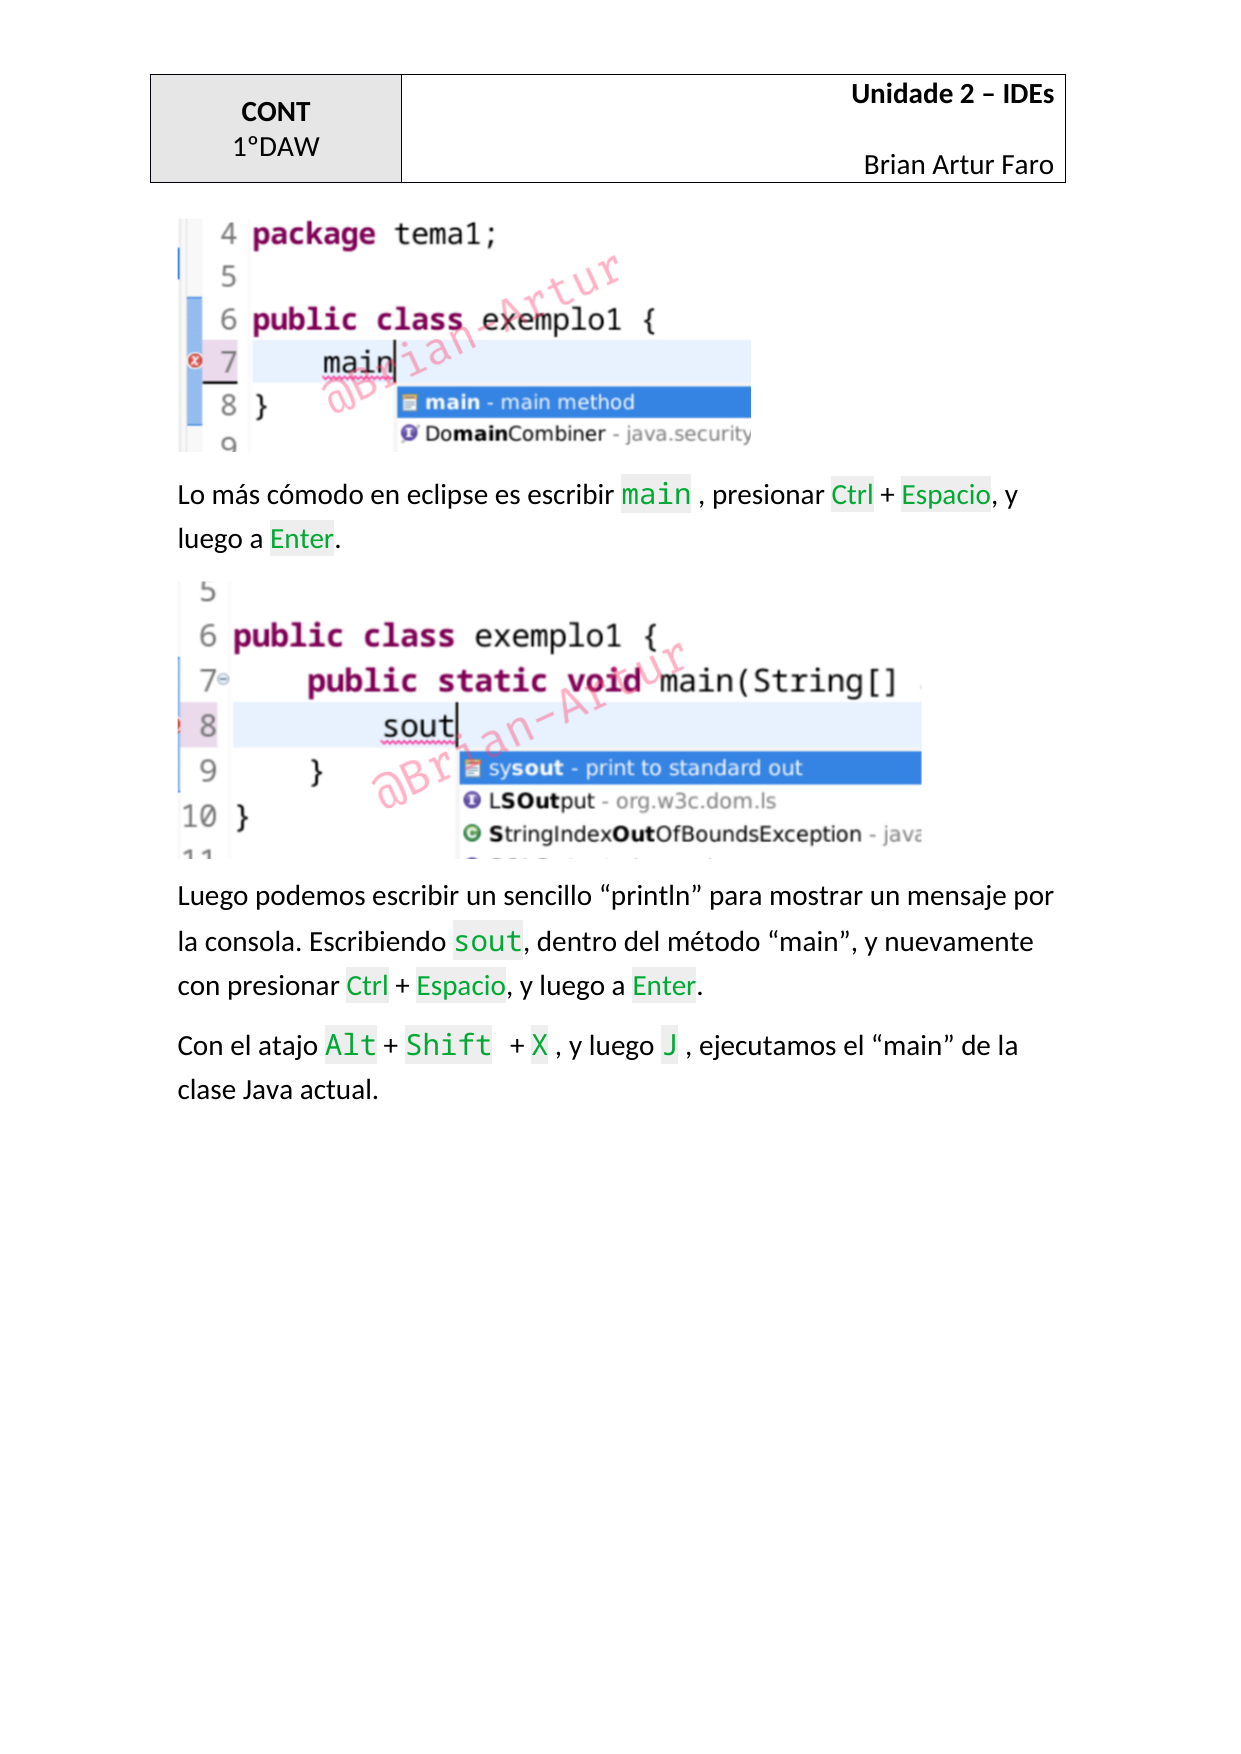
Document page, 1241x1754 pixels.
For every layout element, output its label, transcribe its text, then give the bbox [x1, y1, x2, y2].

text Lo más cómodo en eclipse es escribir main , presionar Ctrl + Espacio, y luego a Enter. [177, 473, 1063, 556]
picture [177, 218, 751, 452]
picture [177, 581, 922, 859]
text Luego podemos escribir un sencillo “println” para mostrar un mensaje por la consola. Escribiendo sout, dentro del método “main”, y nuevamente con presionar Ctrl + Espacio, y luego a Enter. [177, 877, 1063, 1003]
text Con el atajo Alt + Shift + X , y luego J , ejecutamos el “main” de la clase Java actual. [177, 1024, 1063, 1107]
